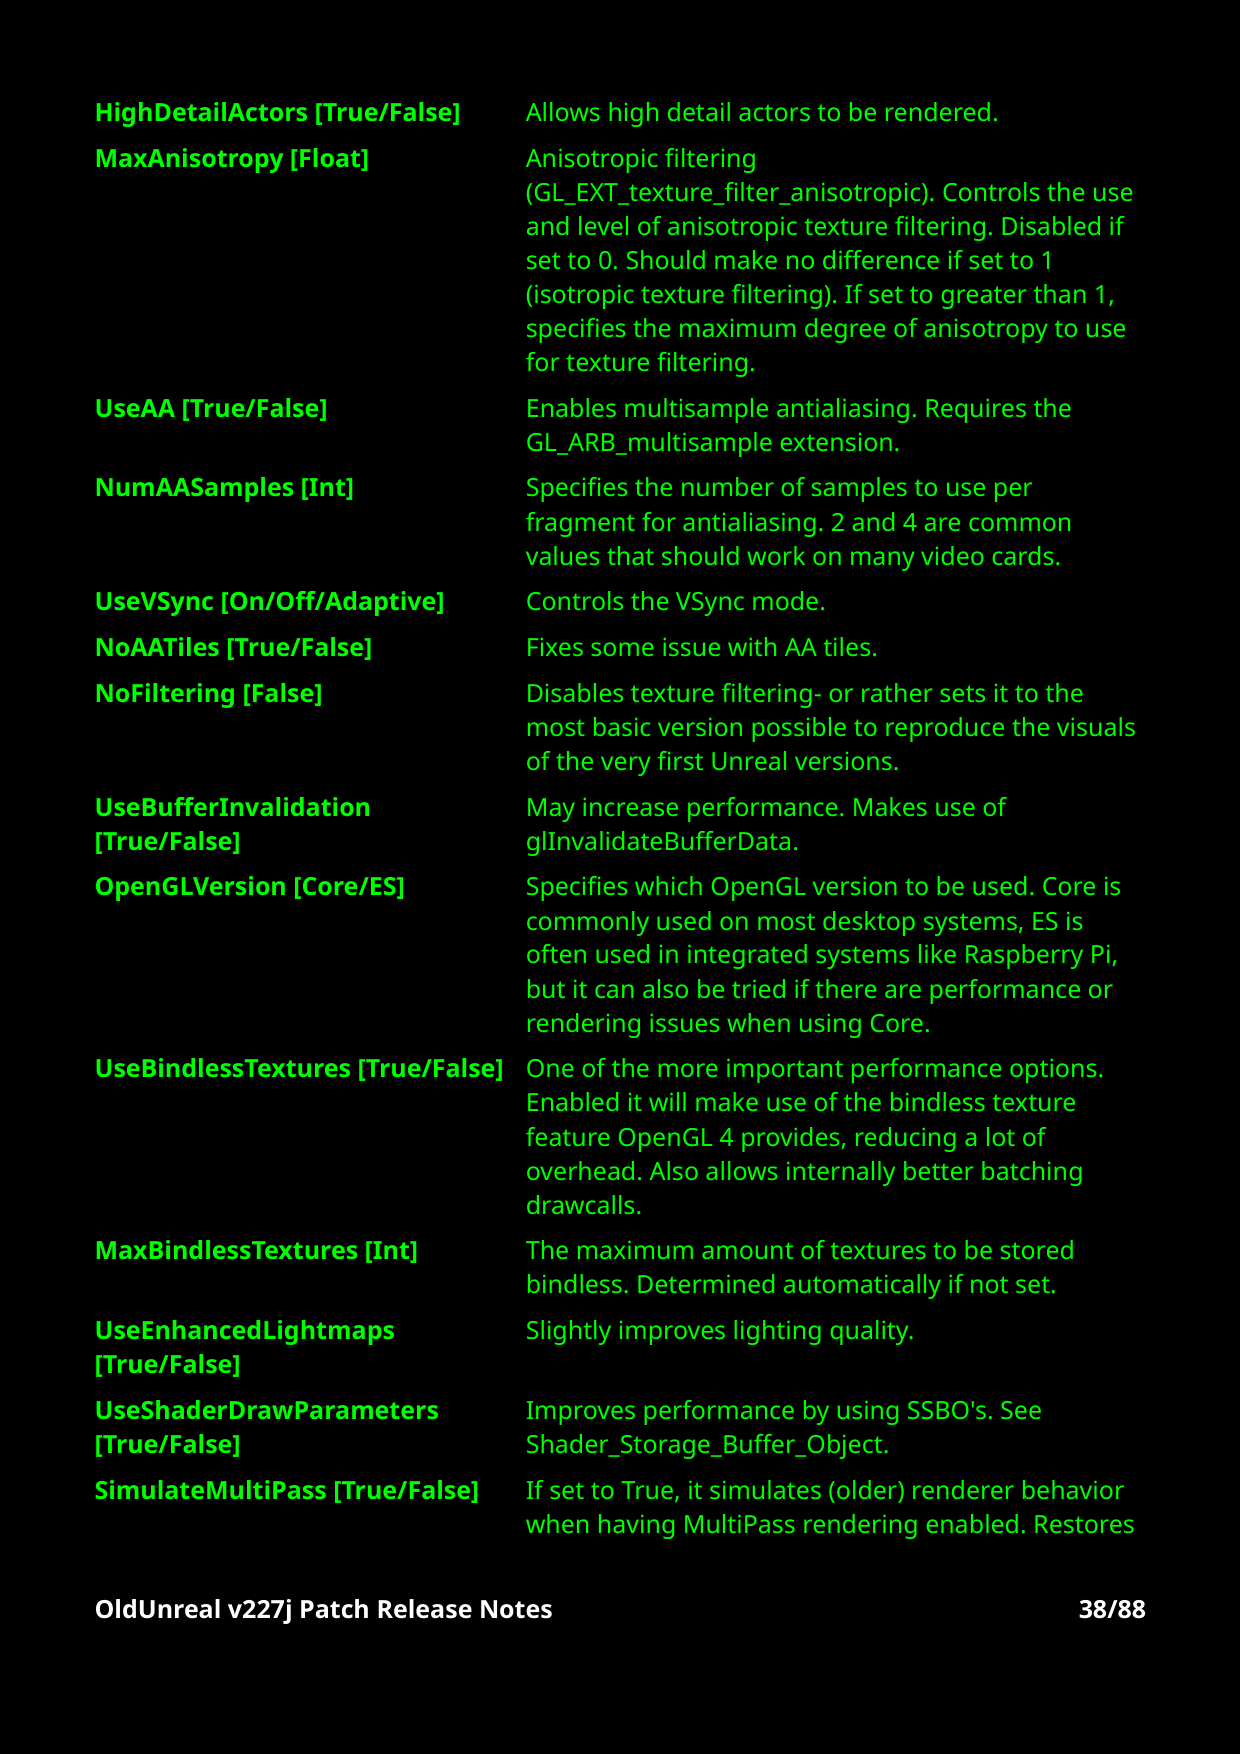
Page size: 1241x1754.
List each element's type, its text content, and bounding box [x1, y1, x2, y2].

table_cell Slightly improves lighting quality. [521, 1308, 1152, 1387]
table_cell HighDetailActors [True/False] [89, 90, 520, 134]
table_cell MaxAnisotropy [Float] [89, 135, 520, 384]
table_cell Specifies the number of samples to use per fragment for antialiasing. 2 and 4 are common values that should work on many video cards. [521, 465, 1152, 578]
table_cell UseShaderDrawParameters [True/False] [89, 1388, 520, 1466]
table_cell May increase performance. Makes use of glInvalidateBufferData. [521, 784, 1152, 863]
table_cell Enables multisample antialiasing. Requires the GL_ARB_multisample extension. [521, 385, 1152, 464]
table_cell UseEnhancedLightmaps [True/False] [89, 1308, 520, 1387]
table_cell Improves performance by using SSBO's. See Shader_Storage_Buffer_Object. [521, 1388, 1152, 1466]
table_cell NoAATiles [True/False] [89, 625, 520, 669]
table_cell SimulateMultiPass [True/False] [89, 1467, 520, 1546]
table_cell UseAA [True/False] [89, 385, 520, 464]
table_cell Specifies which OpenGL version to be used. Core is commonly used on most desktop systems, ES is often used in integrated systems like Raspberry Pi, but it can also be tried if there are performance or rendering issues when using Core. [521, 864, 1152, 1045]
table_cell Anisotropic filtering (GL_EXT_texture_filter_anisotropic). Controls the use and level of anisotropic texture filtering. Disabled if set to 0. Should make no difference if set to 1 (isotropic texture filtering). If set to greater than 1, specifies the maximum degree of anisotropy to use for texture filtering. [521, 135, 1152, 384]
table_cell NoFiltering [False] [89, 671, 520, 783]
table_cell OpenGLVersion [Core/ES] [89, 864, 520, 1045]
table_cell UseBufferInvalidation [True/False] [89, 784, 520, 863]
table_cell Allows high detail actors to be rendered. [521, 90, 1152, 134]
table_cell UseVSync [On/Off/Adaptive] [89, 579, 520, 624]
table_cell The maximum amount of textures to be stored bindless. Determined automatically if not set. [521, 1228, 1152, 1307]
table_cell Controls the VSync mode. [521, 579, 1152, 624]
table_cell If set to True, it simulates (older) renderer behavior when having MultiPass rendering enabled. Restores [521, 1467, 1152, 1546]
table_cell One of the more important performance options. Enabled it will make use of the bindless texture feature OpenGL 4 provides, reducing a lot of overhead. Also allows internally better batching drawcalls. [521, 1046, 1152, 1227]
table_cell UseBindlessTextures [True/False] [89, 1046, 520, 1227]
table_cell Fixes some issue with AA tiles. [521, 625, 1152, 669]
table_cell NumAASamples [Int] [89, 465, 520, 578]
table_cell Disables texture filtering- or rather sets it to the most basic version possible to reproduce the visuals of the very first Unreal versions. [521, 671, 1152, 783]
table_cell MaxBindlessTextures [Int] [89, 1228, 520, 1307]
